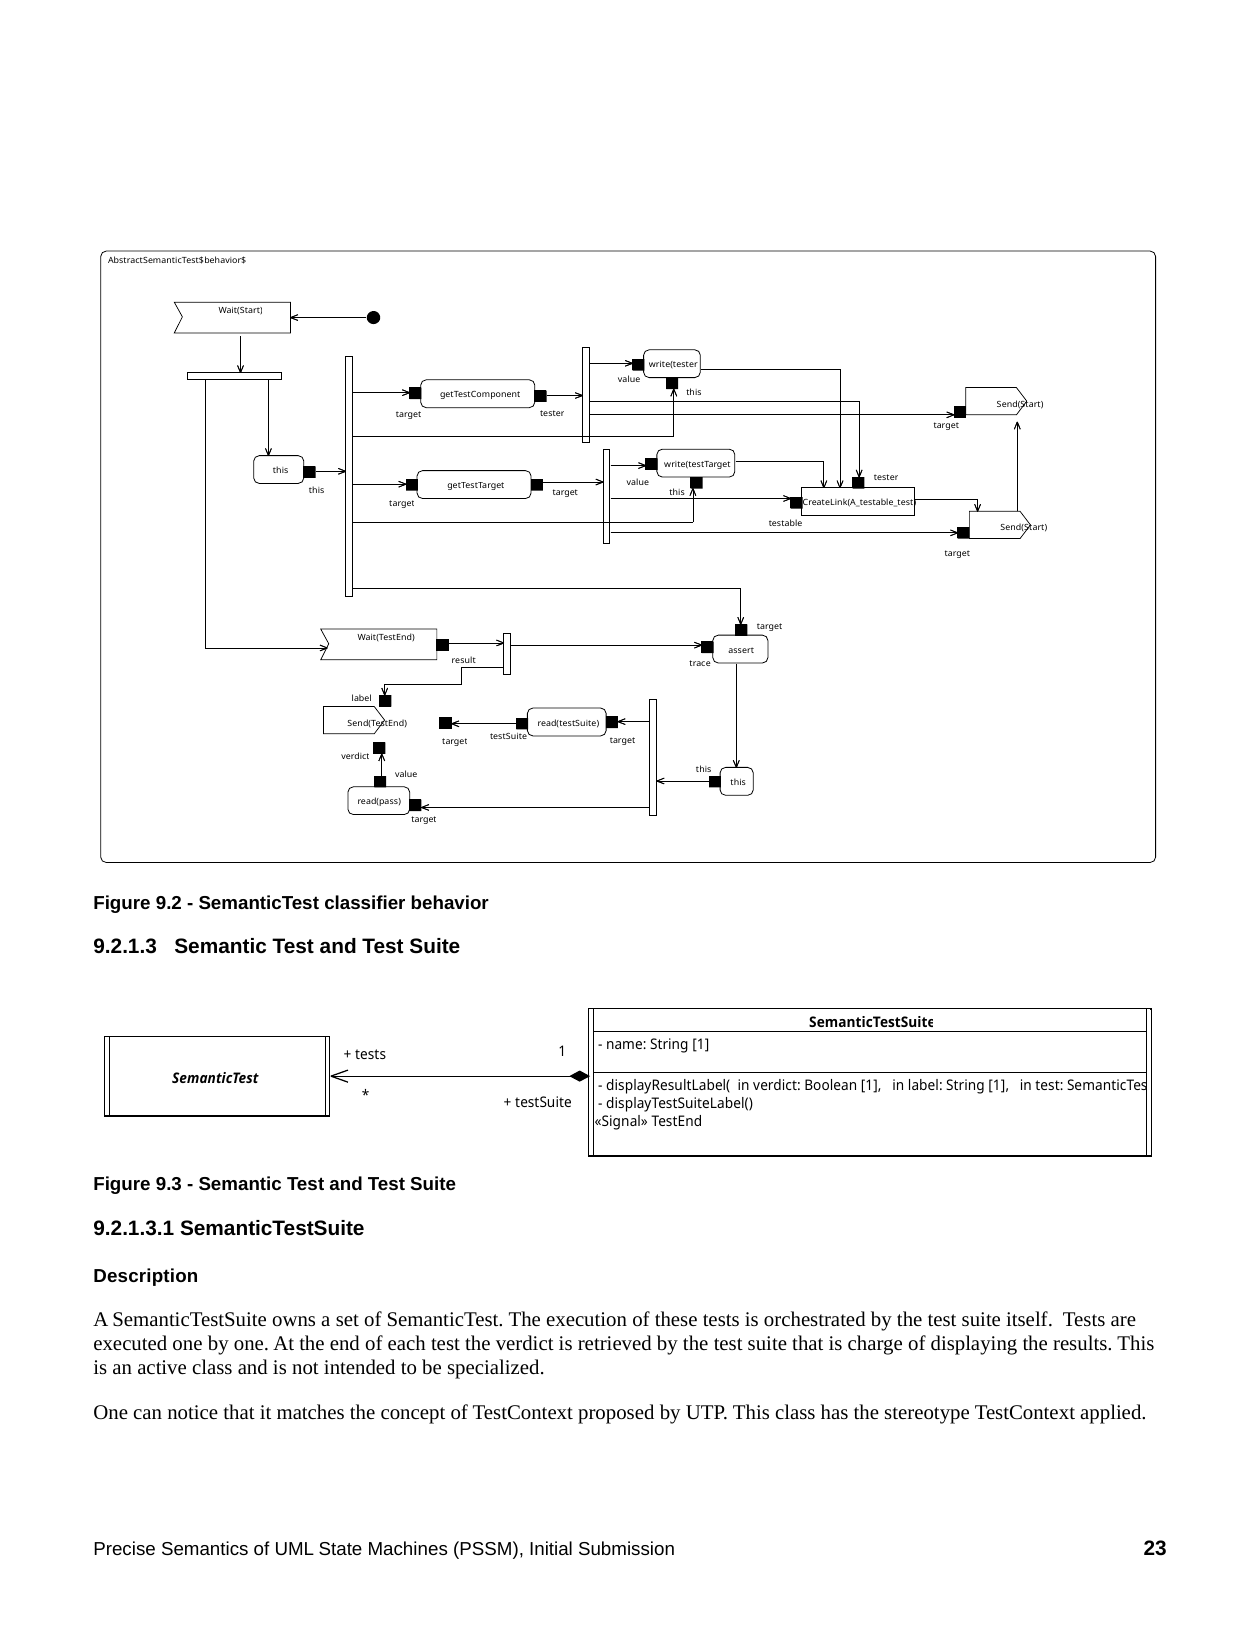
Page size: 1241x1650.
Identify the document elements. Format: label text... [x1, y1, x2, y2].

text One can notice that it matches the concept of TestContext proposed by UTP. This class has the stereotype TestContext applied. [93, 1400, 1164, 1424]
subtitle Description [93, 1264, 1164, 1286]
text A SemanticTestSuite owns a set of SemanticTest. The execution of these tests is orchestrated by the test suite itself. Tests are executed one by one. At the end of each test the verdict is retrieved by the test suite that is charge of displaying the results. This is an active class and is not intended to be specialized. [93, 1307, 1164, 1379]
text Figure 9.2 - SemanticTest classifier behavior [93, 243, 1164, 913]
subtitle SemanticTestSuite [93, 1194, 1164, 1239]
text Figure 9.3 - Semantic Test and Test Suite [93, 996, 1164, 1194]
subtitle Semantic Test and Test Suite [93, 913, 1164, 958]
subtitle [93, 983, 1164, 996]
subtitle [93, 231, 1164, 243]
